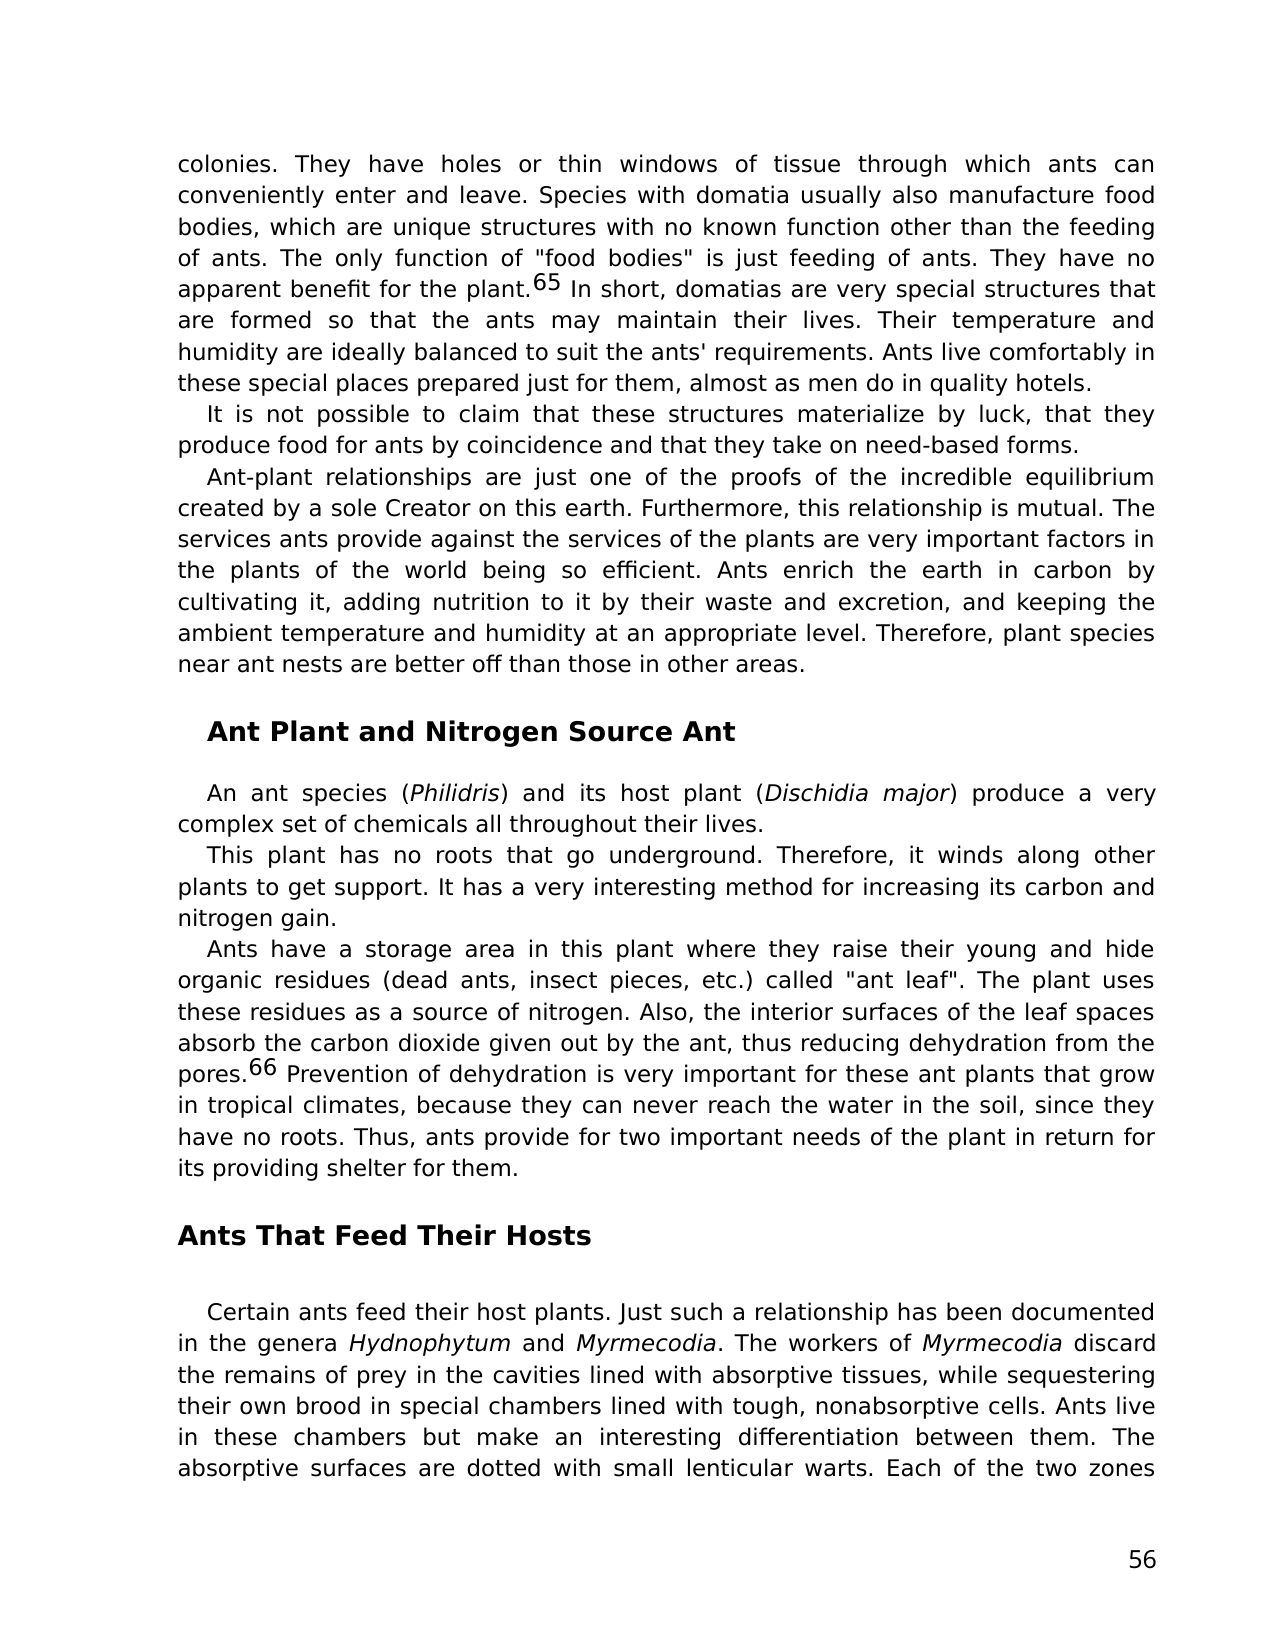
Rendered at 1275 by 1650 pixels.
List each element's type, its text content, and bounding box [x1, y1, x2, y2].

text colonies. They have holes or thin windows of tissue through which ants can conveniently enter and leave. Species with domatia usually also manufacture food bodies, which are unique structures with no known function other than the feeding of ants. The only function of "food bodies" is just feeding of ants. They have no apparent benefit for the plant.65 In short, domatias are very special structures that are formed so that the ants may maintain their lives. Their temperature and humidity are ideally balanced to suit the ants' requirements. Ants live comfortably in these special places prepared just for them, almost as men do in quality hotels. [177, 148, 1157, 398]
text It is not possible to claim that these structures materialize by luck, that they produce food for ants by coincidence and that they take on need-based forms. [177, 398, 1157, 460]
text Ants That Feed Their Hosts [177, 1220, 1157, 1252]
text Ant Plant and Nitrogen Source Ant [177, 716, 1157, 748]
text This plant has no roots that go underground. Therefore, it winds along other plants to get support. It has a very interesting method for increasing its carbon and nitrogen gain. [177, 839, 1157, 932]
text Ant-plant relationships are just one of the proofs of the incredible equilibrium created by a sole Creator on this earth. Furthermore, this relationship is mutual. The services ants provide against the services of the plants are very important factors in the plants of the world being so efficient. Ants enrich the earth in carbon by cultivating it, adding nutrition to it by their waste and excretion, and keeping the ambient temperature and humidity at an appropriate level. Therefore, plant species near ant nests are better off than those in other areas. [177, 460, 1157, 679]
text Ants have a storage area in this plant where they raise their young and hide organic residues (dead ants, insect pieces, etc.) called "ant leaf". The plant uses these residues as a source of nitrogen. Also, the interior surfaces of the leaf spaces absorb the carbon dioxide given out by the ant, thus reducing dehydration from the pores.66 Prevention of dehydration is very important for these ant plants that grow in tropical climates, because they can never reach the water in the soil, since they have no roots. Thus, ants provide for two important needs of the plant in return for its providing shelter for them. [177, 932, 1157, 1182]
text An ant species (Philidris) and its host plant (Dischidia major) produce a very complex set of chemicals all throughout their lives. [177, 776, 1157, 839]
text Certain ants feed their host plants. Just such a relationship has been documented in the genera Hydnophytum and Myrmecodia. The workers of Myrmecodia discard the remains of prey in the cavities lined with absorptive tissues, while sequestering their own brood in special chambers lined with tough, nonabsorptive cells. Ants live in these chambers but make an interesting differentiation between them. The absorptive surfaces are dotted with small lenticular warts. Each of the two zones [177, 1296, 1157, 1483]
